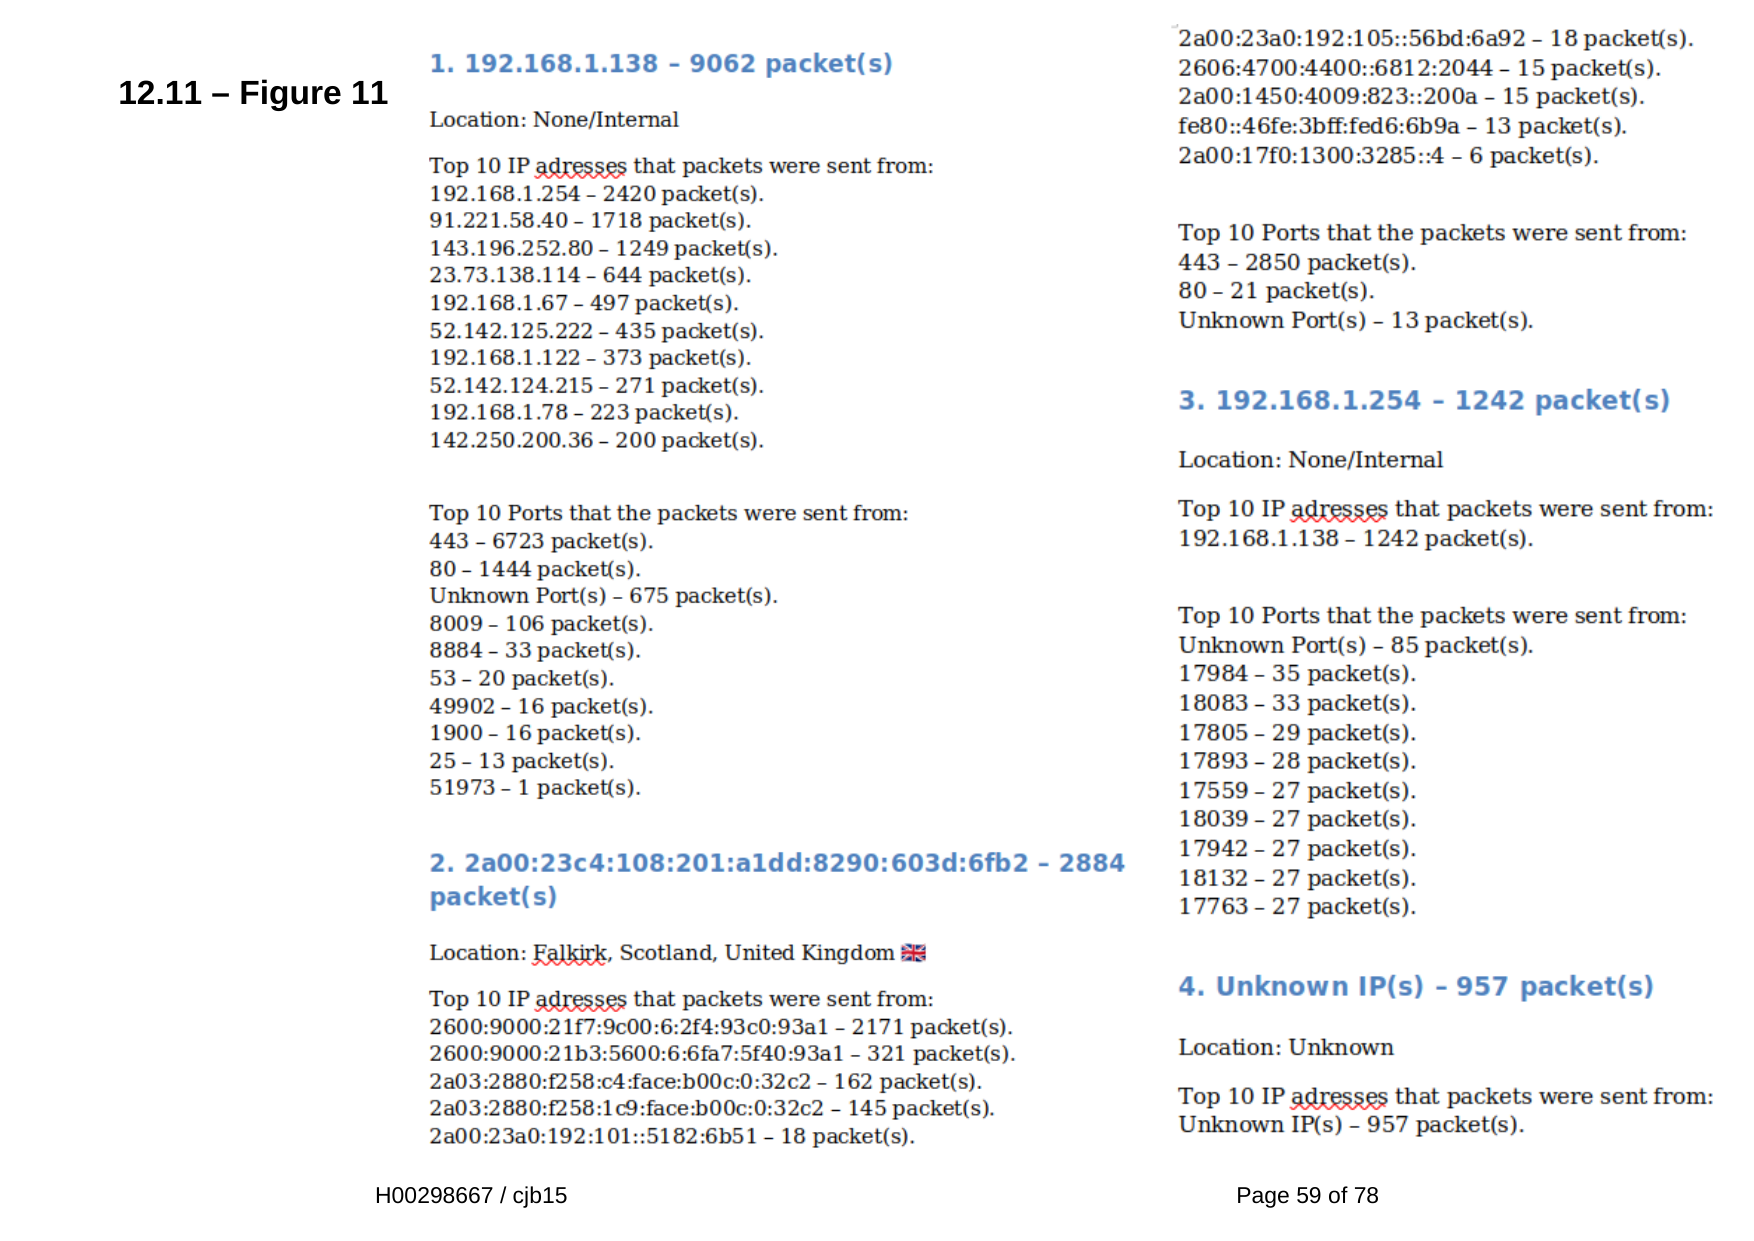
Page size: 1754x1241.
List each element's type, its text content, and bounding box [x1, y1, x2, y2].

picture [1171, 24, 1741, 1165]
picture [421, 43, 1151, 1152]
subtitle [1151, 73, 1171, 112]
subtitle 12.11 – Figure 11 [118, 73, 421, 112]
